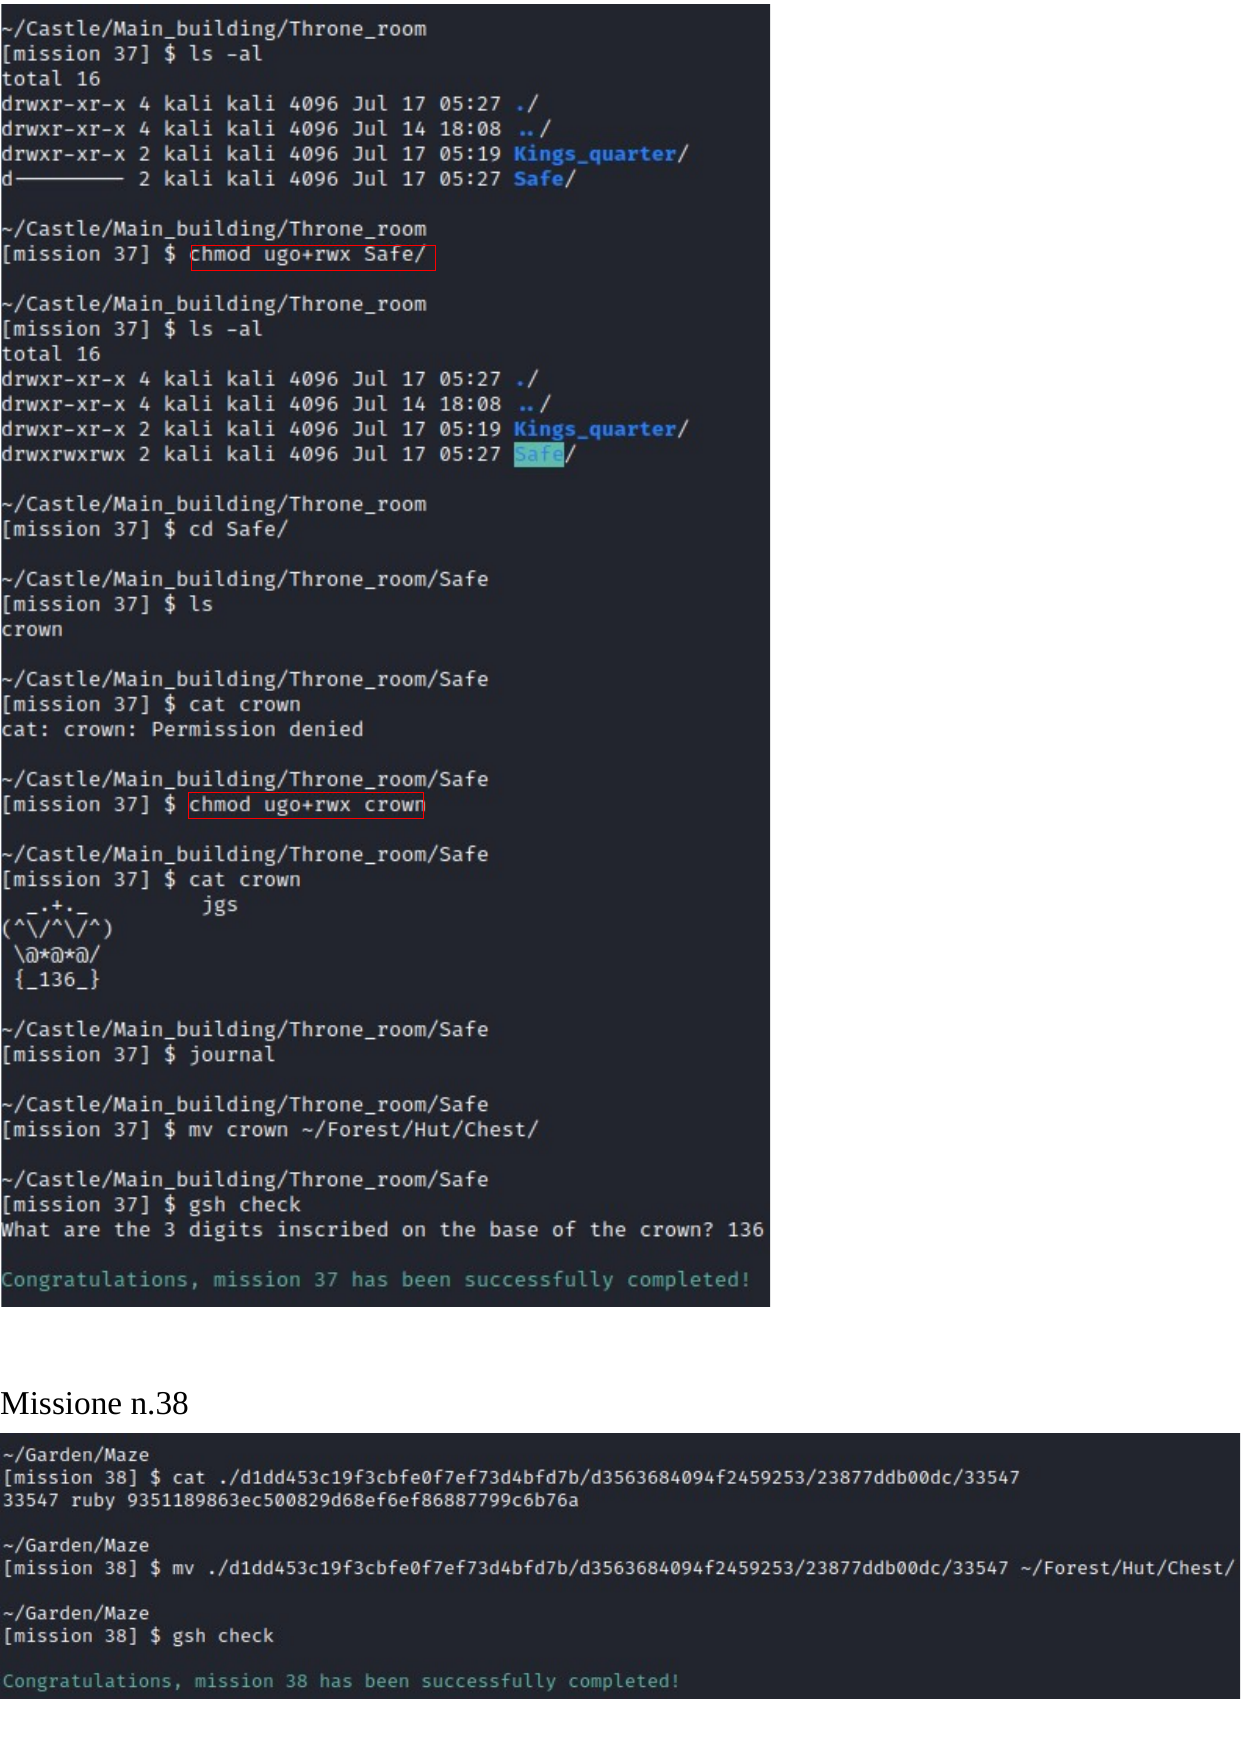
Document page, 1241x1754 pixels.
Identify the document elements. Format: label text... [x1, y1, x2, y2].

picture [1, 4, 770, 1307]
text Missione n.38 [0, 1383, 1240, 1421]
picture [0, 1433, 1241, 1699]
